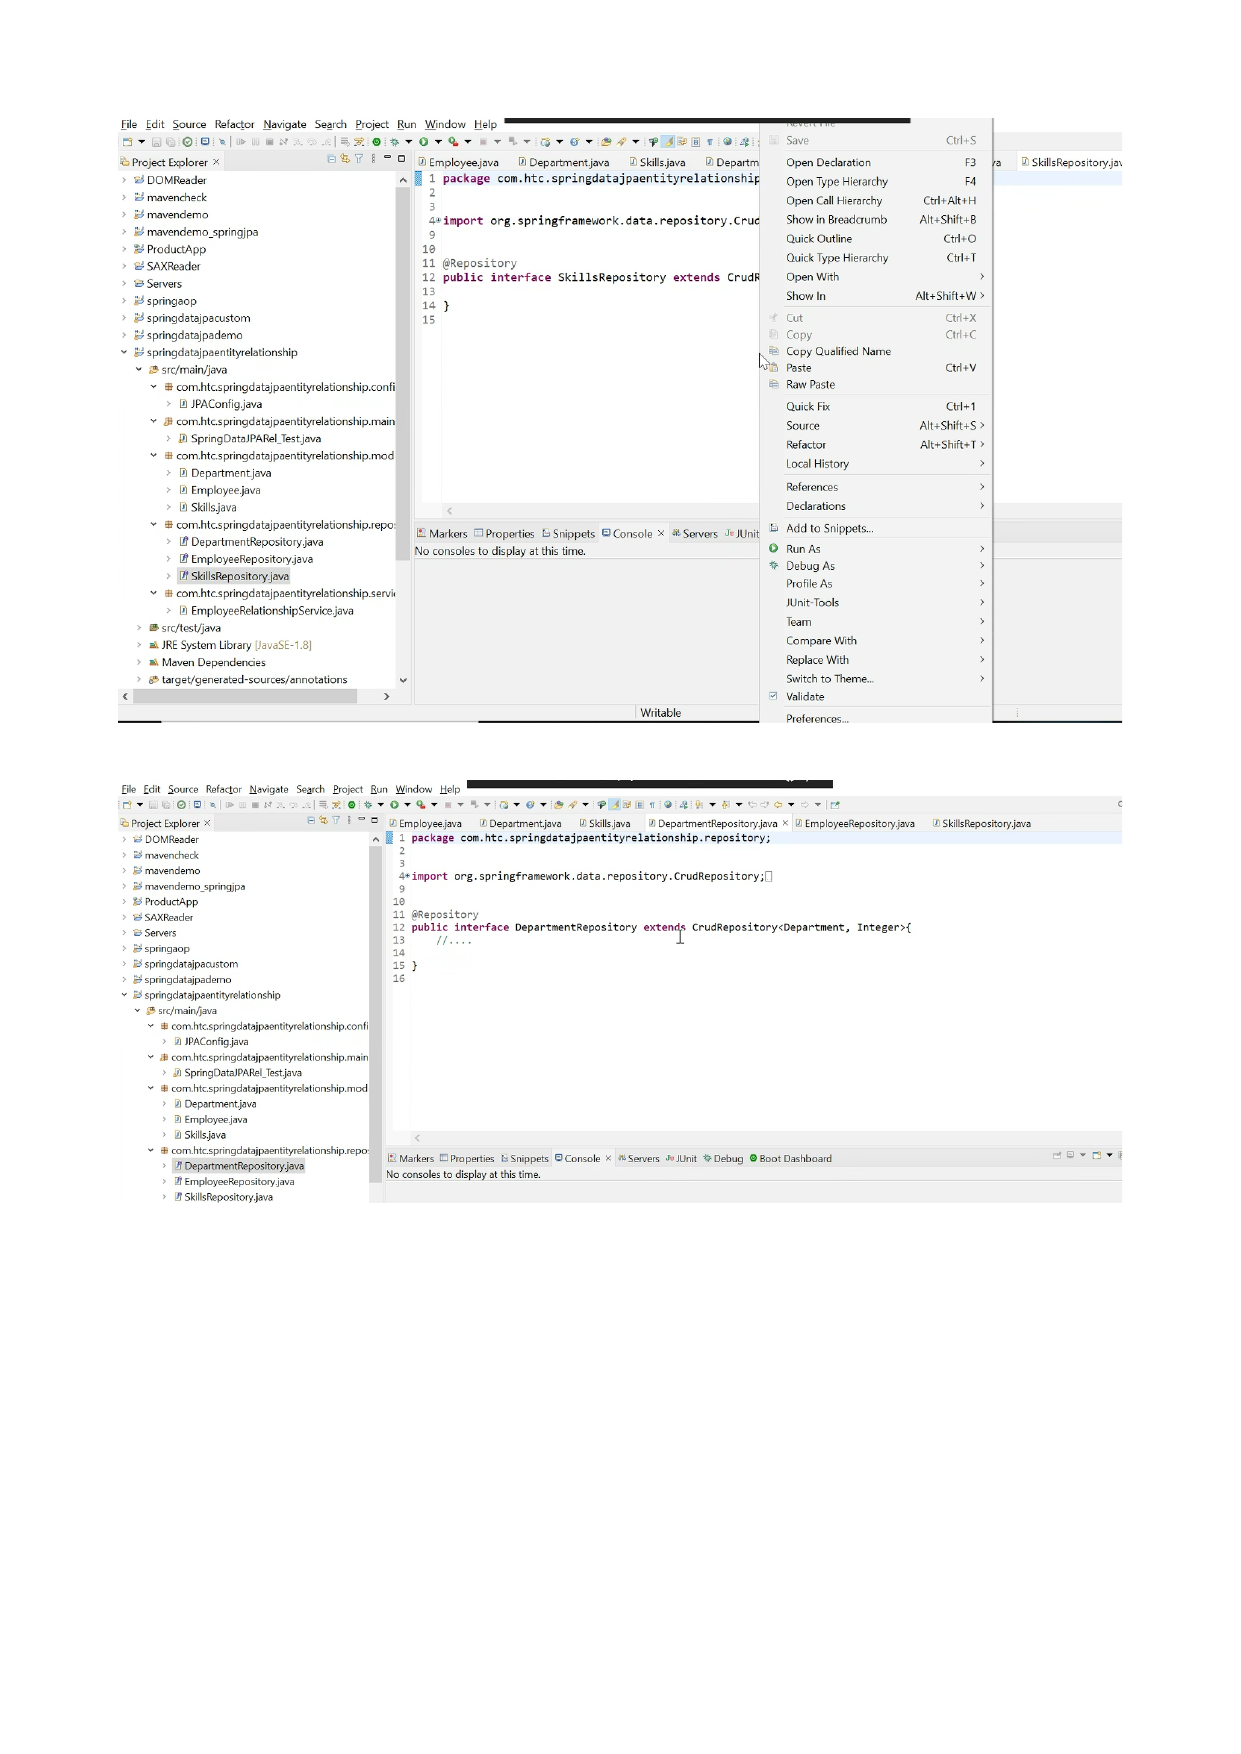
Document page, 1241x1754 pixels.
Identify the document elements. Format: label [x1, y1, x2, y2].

picture [118, 118, 1123, 723]
picture [118, 780, 1123, 1203]
